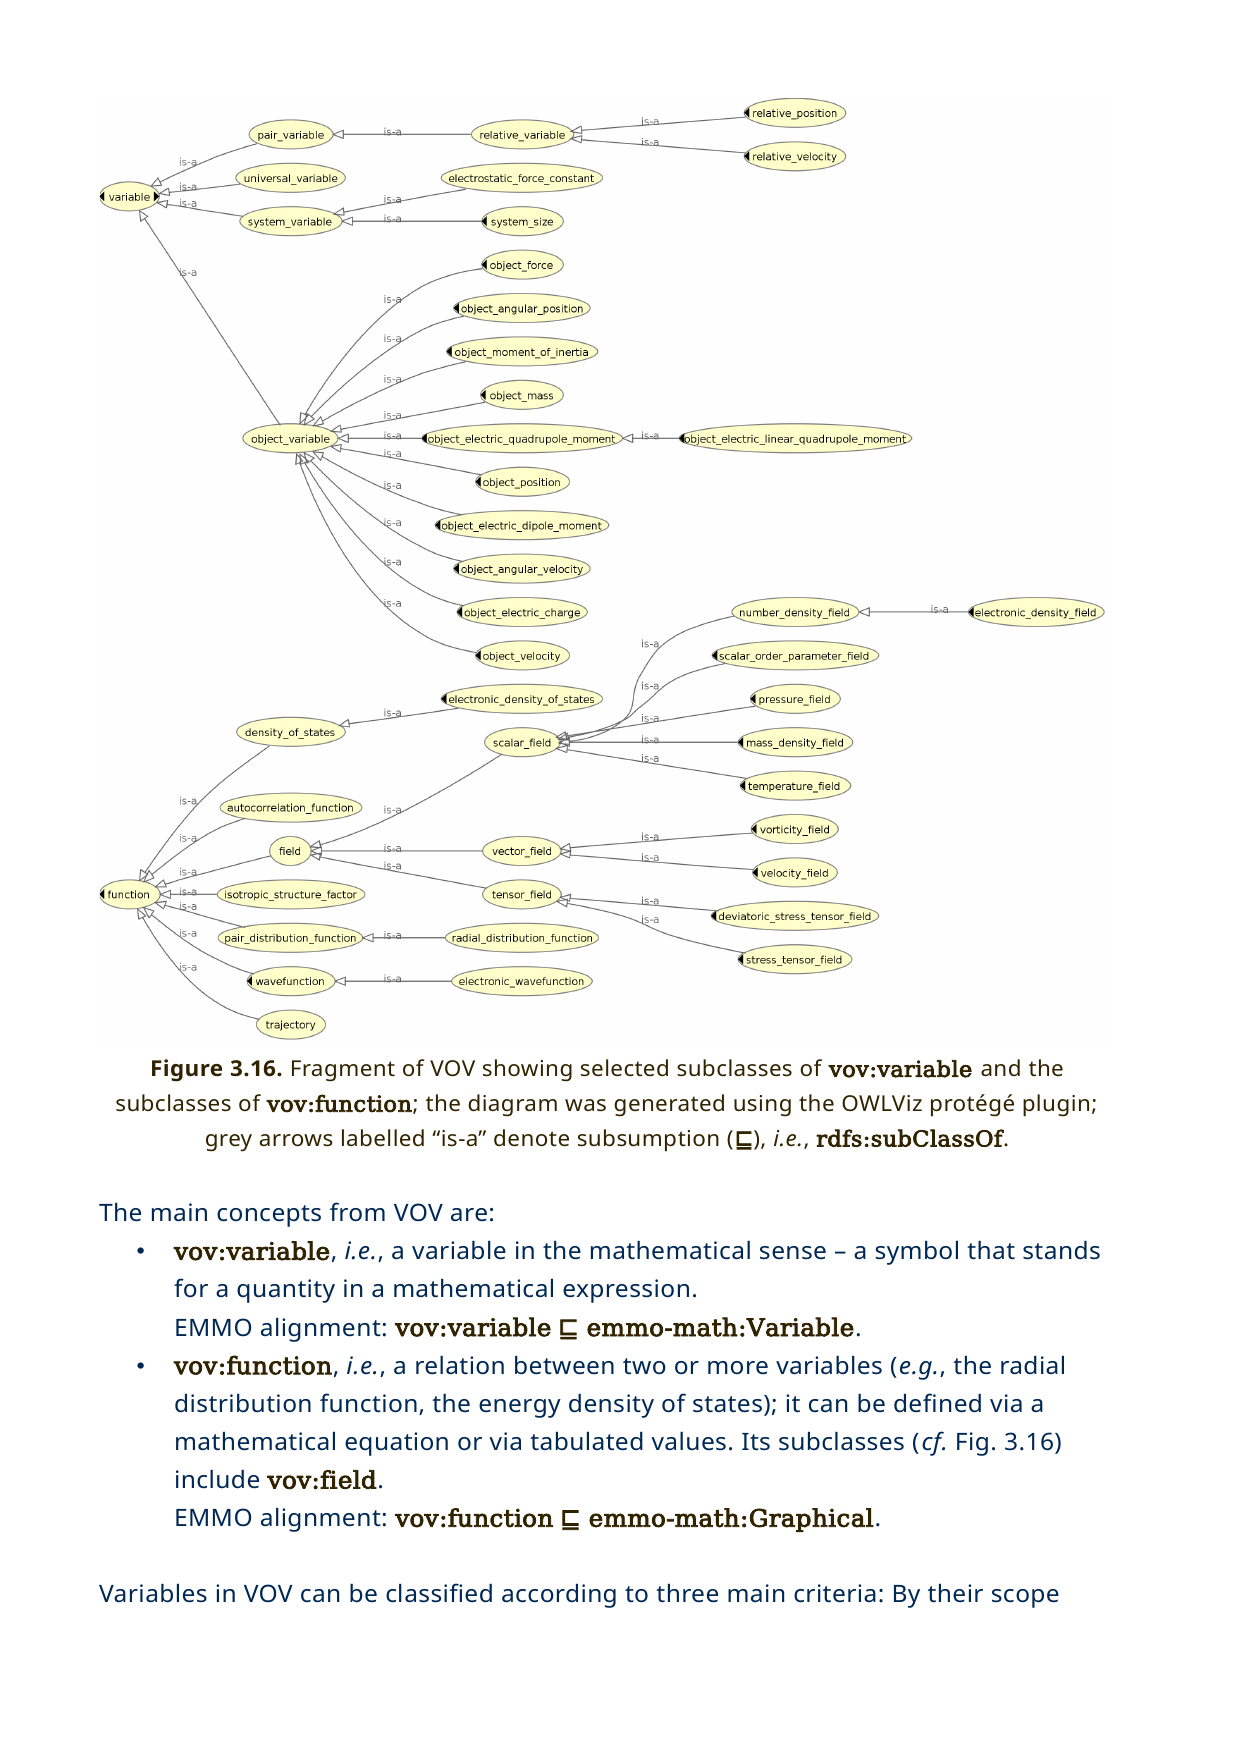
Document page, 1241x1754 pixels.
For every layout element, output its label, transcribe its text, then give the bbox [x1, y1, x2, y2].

list EMMO alignment: vov:function ⊑ emmo-math:Graphical. [136, 1501, 1114, 1533]
text Figure 3.16. Fragment of VOV showing selected subclasses of vov:variable and the subclasses of vov:function; the diagram was generated using the OWLViz protégé plugin; grey arrows labelled “is-a” denote subsumption (⊑), i.e., rdfs:subClassOf. [99, 1053, 1114, 1153]
list vov:function, i.e., a relation between two or more variables (e.g., the radial distribution function, the energy density of states); it can be defined via a mathematical equation or via tabulated values. Its subclasses (cf. Fig. 3.16) include vov:field. [136, 1348, 1114, 1495]
text Variables in VOV can be classified according to three main criteria: By their scope [99, 1577, 1114, 1610]
text The main concepts from VOV are: [99, 1196, 1114, 1228]
list EMMO alignment: vov:variable ⊑ emmo-math:Variable. [136, 1310, 1114, 1343]
picture [99, 98, 1114, 1049]
list vov:variable, i.e., a variable in the mathematical sense – a symbol that stands for a quantity in a mathematical expression. [136, 1234, 1114, 1305]
